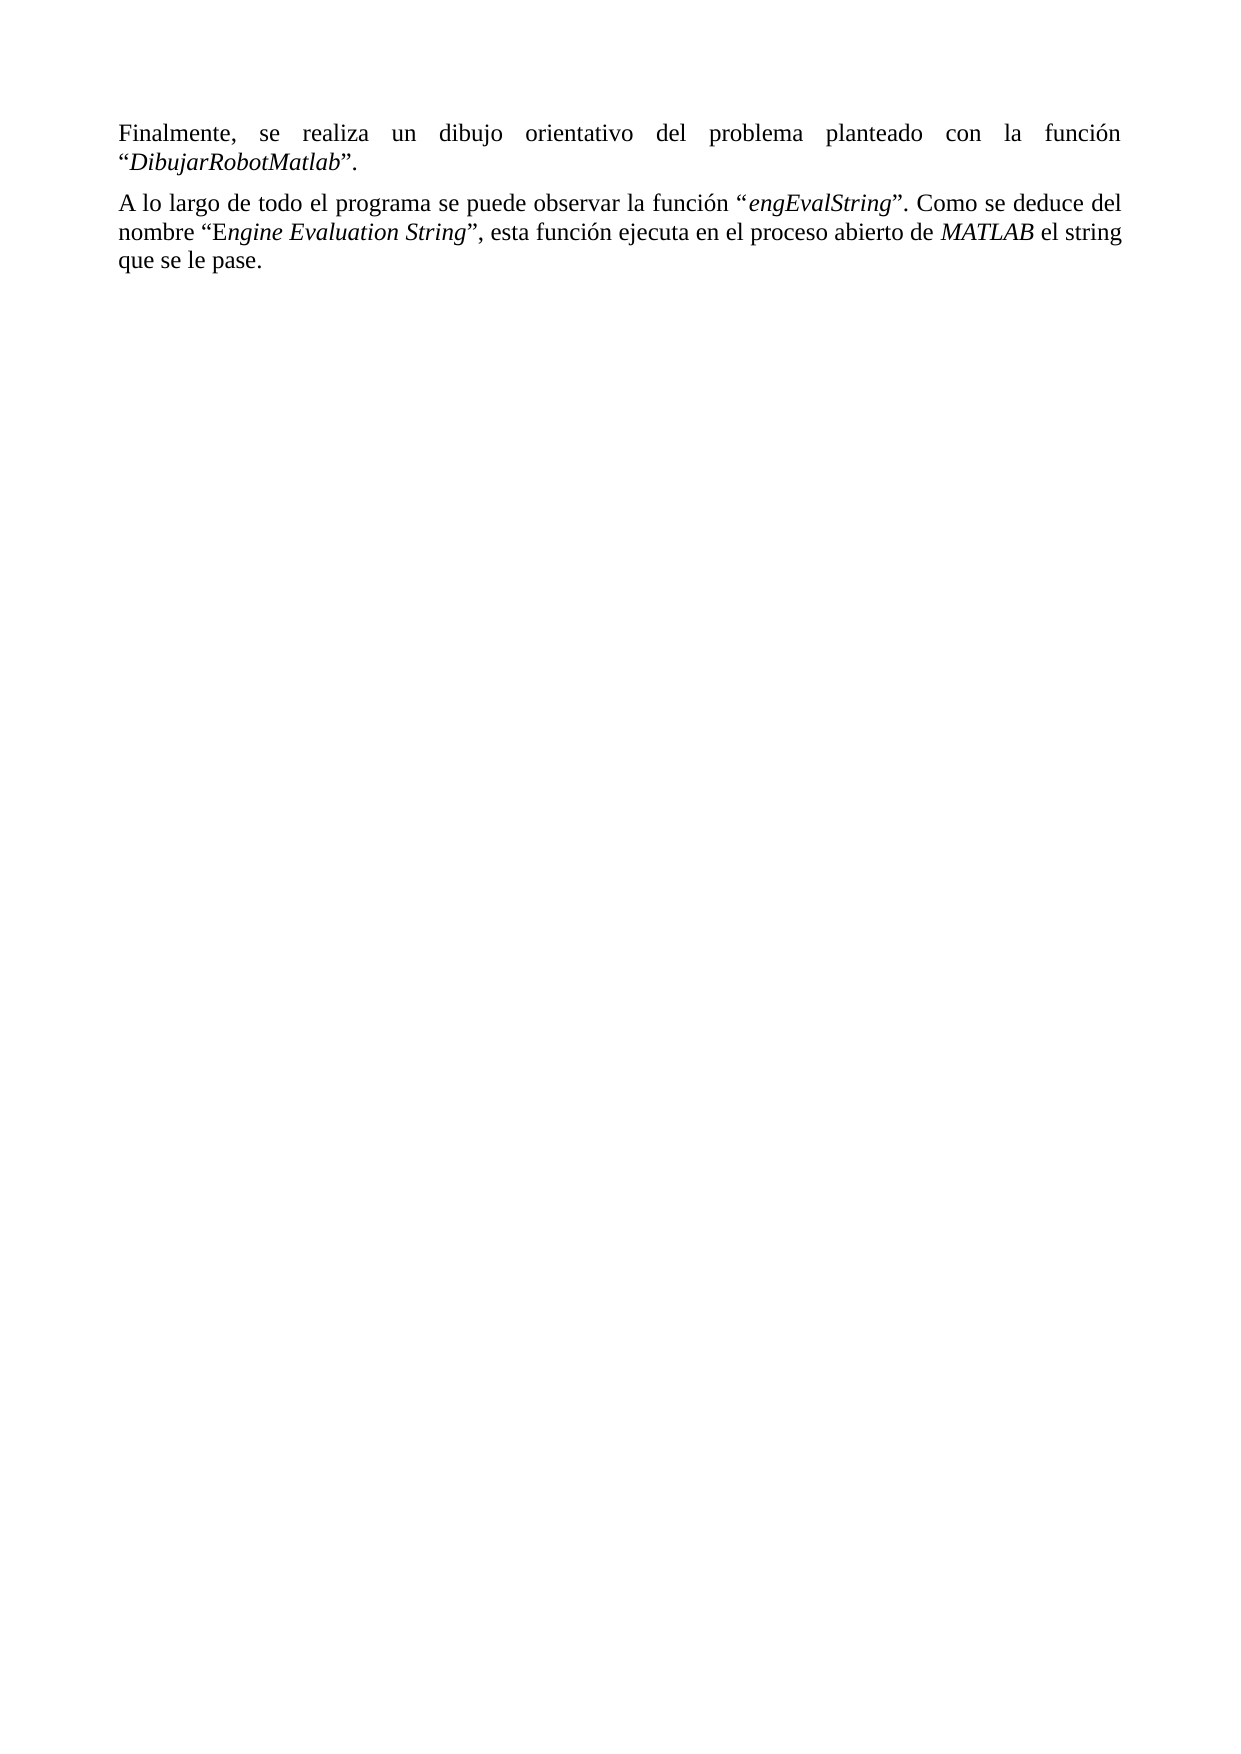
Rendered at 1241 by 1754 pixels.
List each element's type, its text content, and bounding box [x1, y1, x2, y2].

text Finalmente, se realiza un dibujo orientativo del problema planteado con la función “DibujarRobotMatlab”. [118, 118, 1122, 176]
text A lo largo de todo el programa se puede observar la función “engEvalString”. Como se deduce del nombre “Engine Evaluation String”, esta función ejecuta en el proceso abierto de MATLAB el string que se le pase. [118, 188, 1122, 274]
